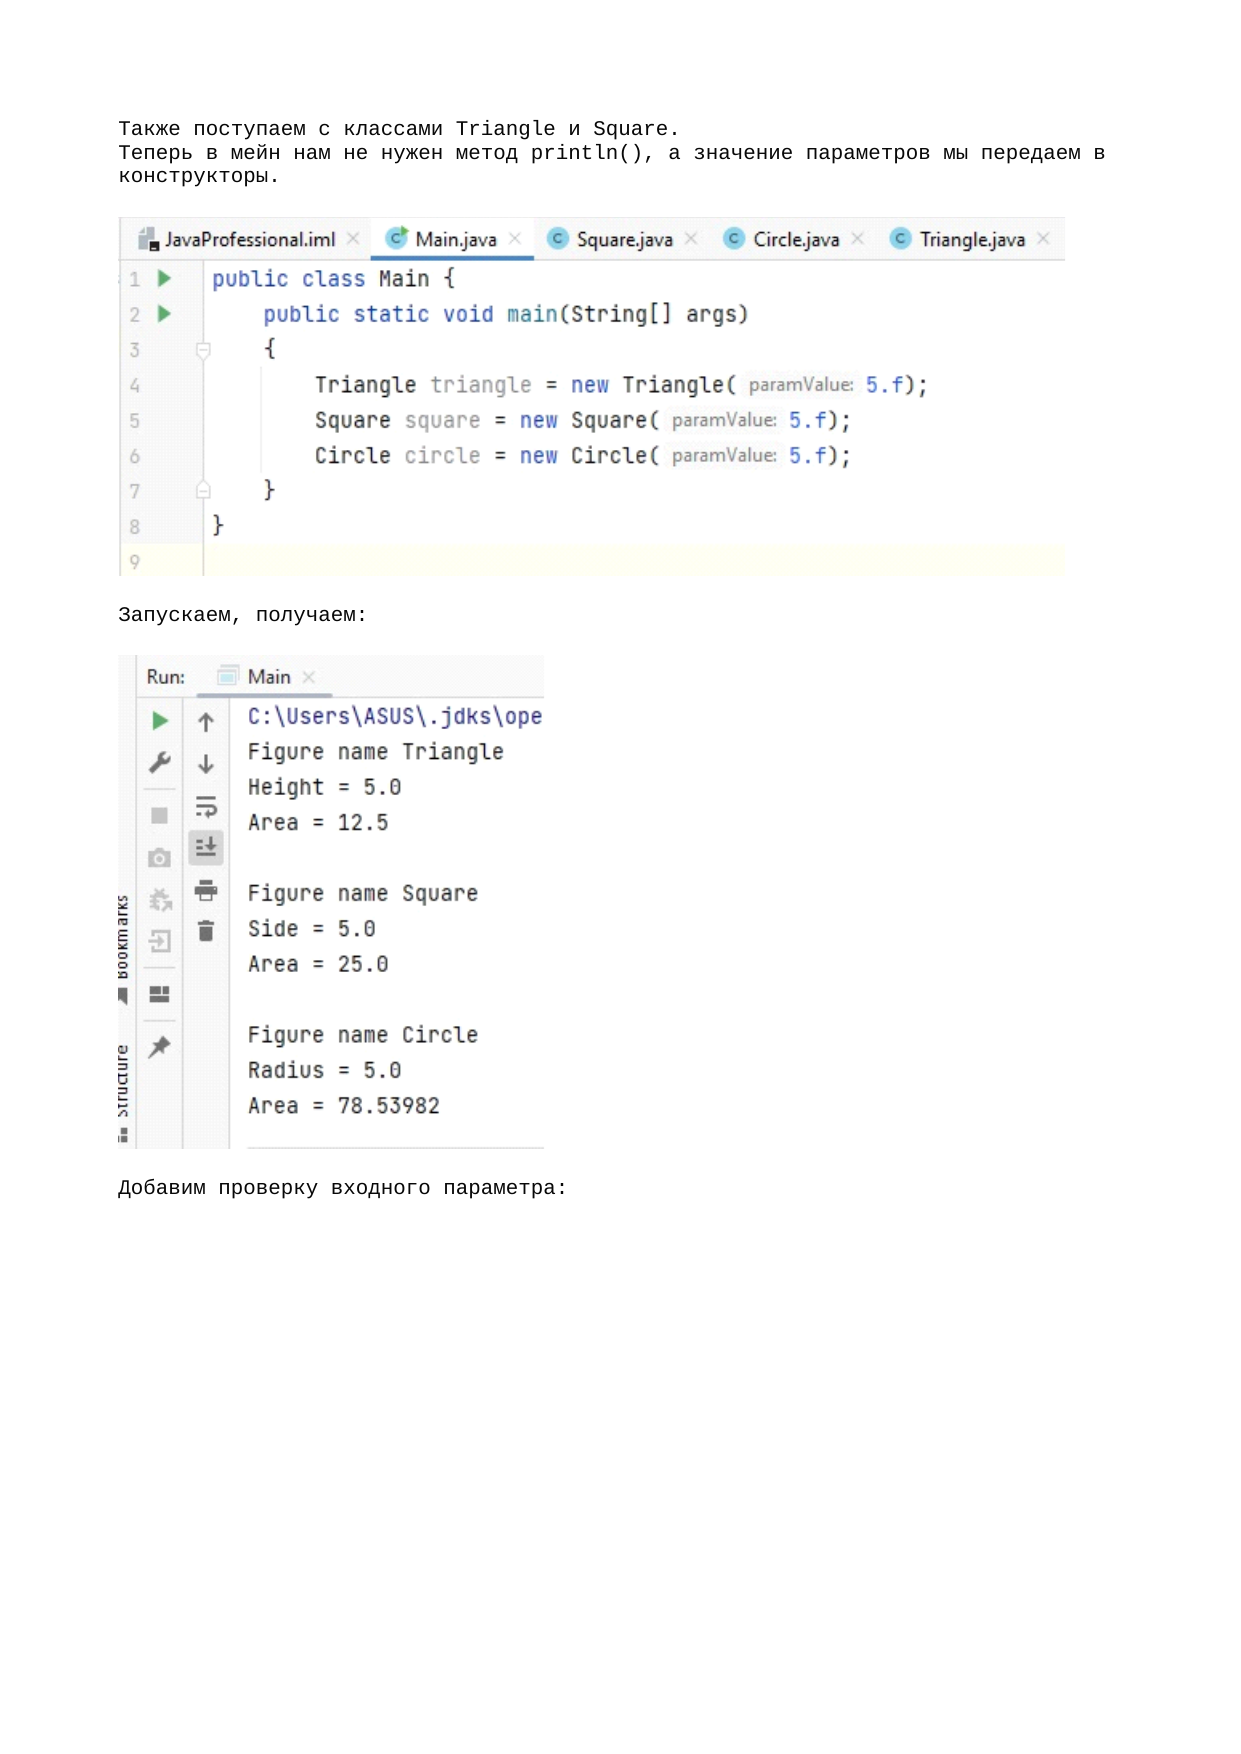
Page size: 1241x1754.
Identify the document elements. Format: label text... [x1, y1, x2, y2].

text Также поступаем с классами Triangle и Square. [118, 118, 1122, 142]
text Запускаем, получаем: [118, 604, 1122, 627]
text Теперь в мейн нам не нужен метод println(), а значение параметров мы передаем в конструкторы. [118, 142, 1122, 189]
text Добавим проверку входного параметра: [118, 1177, 1122, 1201]
